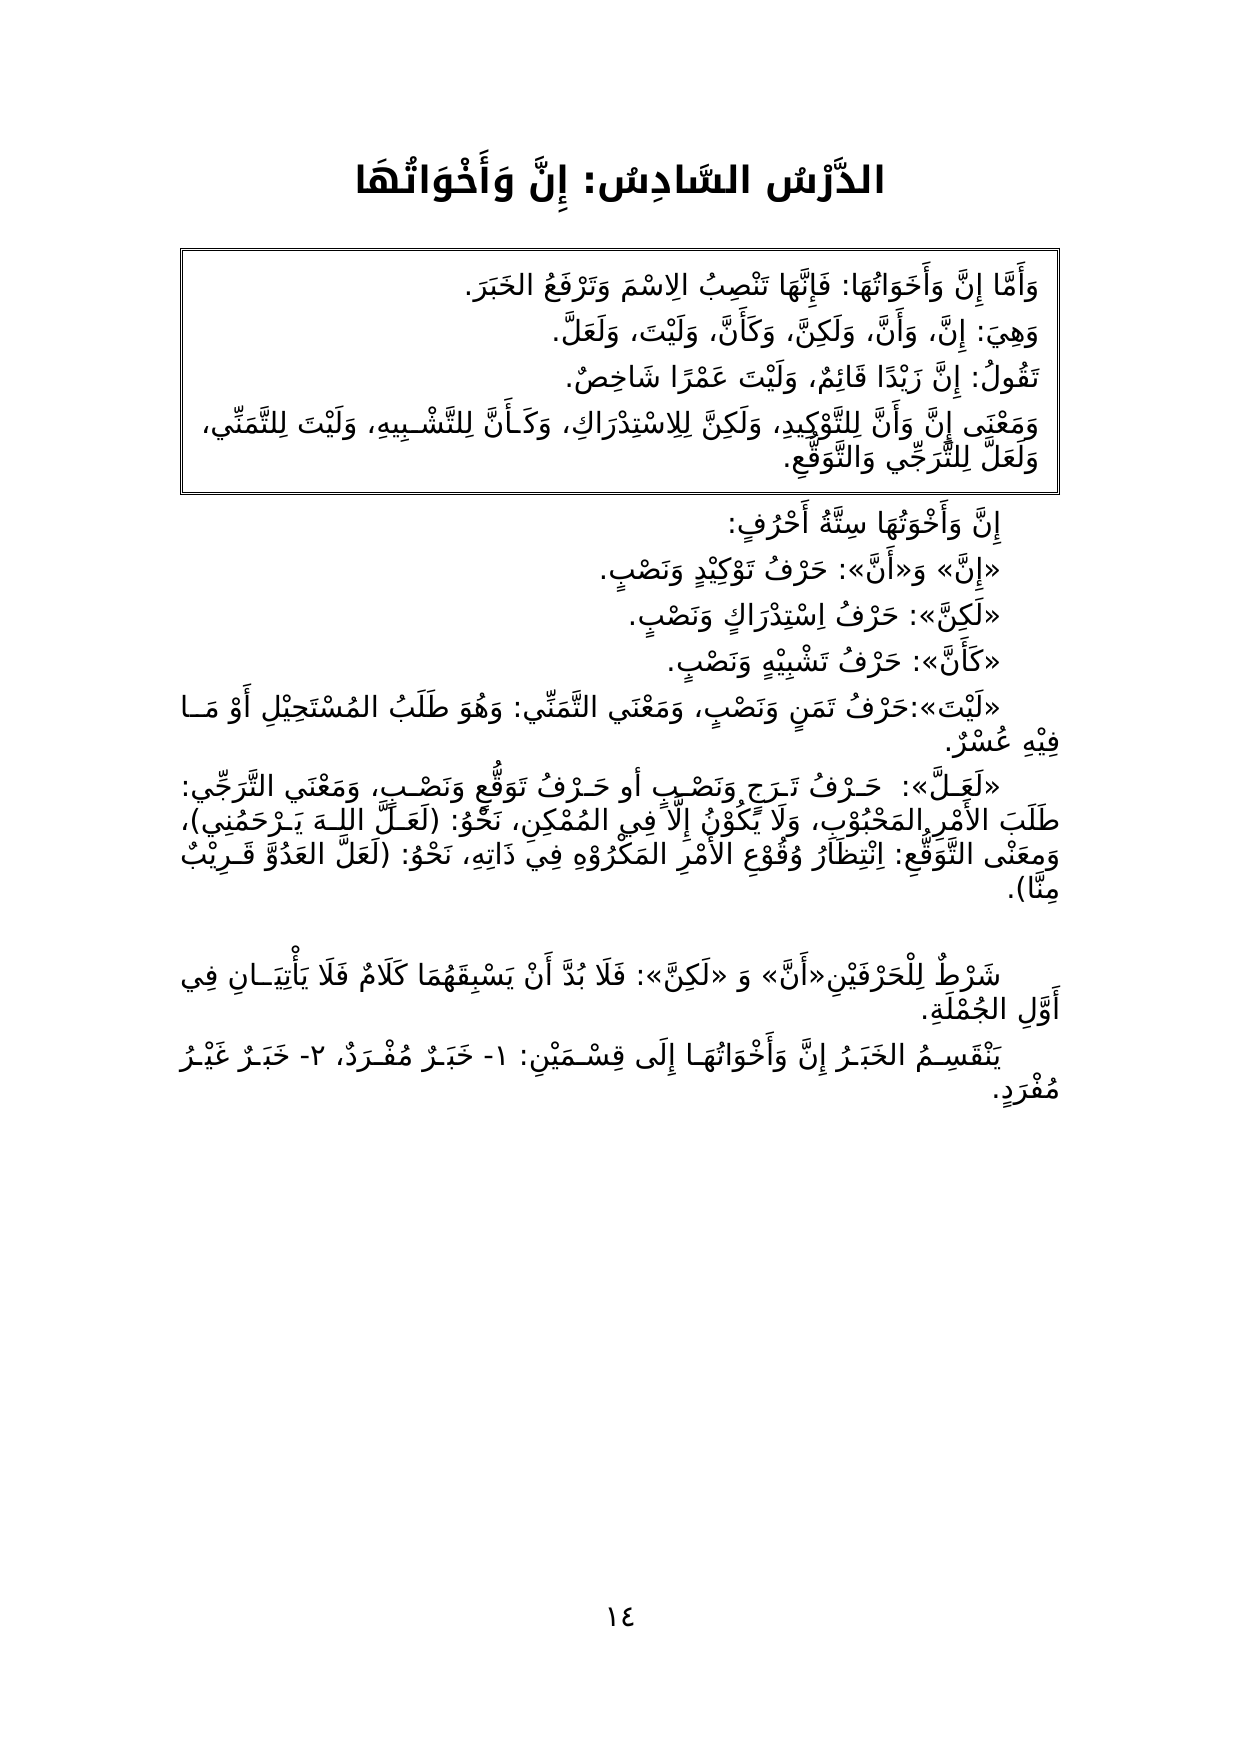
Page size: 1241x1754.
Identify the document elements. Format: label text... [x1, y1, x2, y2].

text «لَيْتَ»:حَرْفُ تَمَنٍ وَنَصْبٍ، وَمَعْنَي التَّمَنِّي: وَهُوَ طَلَبُ المُسْتَحِيْلِ أَوْ مَا فِيْهِ عُسْرٌ. [180, 690, 1060, 758]
text «لَعَلَّ»: حَرْفُ تَرَجٍ وَنَصْبٍ أو حَرْفُ تَوَقُّعٍ وَنَصْبٍ، وَمَعْنَي التَّرَجِّي: طَلَبَ الأَمْرِ المَحْبُوْبِ، وَلَا يَكُوْنُ إِلَّا فِي المُمْكِنِ، نَحْوُ: (لَعَلَّ اللهَ يَرْحَمُنِي)، وَمعَنْى التَّوَقُّعِ: اِنْتِظَارُ وُقُوْعِ الأَمْرِ المَكْرُوْهِ فِي ذَاتِهِ، نَحْوُ: (لَعَلَّ العَدُوَّ قَرِيْبٌ مِنَّا). [180, 770, 1060, 906]
text وَمَعْنَى إِنَّ وَأَنَّ لِلتَّوْكِيدِ، وَلَكِنَّ لِلِاسْتِدْرَاكِ، وَكَأَنَّ لِلتَّشْبِيهِ، وَلَيْتَ لِلتَّمَنِّي، وَلَعَلَّ لِلتَّرَجِّي وَالتَّوَقُّعِ. [183, 385, 1057, 492]
text «لَكِنَّ»: حَرْفُ اِسْتِدْرَاكٍ وَنَصْبٍ. [180, 598, 1060, 632]
subtitle الدَّرْسُ السَّادِسُ: إِنَّ وَأَخْوَاتُهَا [180, 146, 1060, 217]
text تَقُولُ: إِنَّ زَيْدًا قَائِمٌ، وَلَيْتَ عَمْرًا شَاخِصٌ. [183, 339, 1057, 385]
text إِنَّ وَأَخْوَتُهَا سِتَّةُ أَحْرُفٍ: [180, 507, 1060, 541]
text «إِنَّ» وَ«أَنَّ»: حَرْفُ تَوْكِيْدٍ وَنَصْبٍ. [180, 552, 1060, 586]
text وَأَمَّا إِنَّ وَأَخَوَاتُهَا: فَإِنَّهَا تَنْصِبُ الِاسْمَ وَتَرْفَعُ الخَبَرَ. [183, 251, 1057, 293]
text شَرْطٌ لِلْحَرْفَيْنِ«أَنَّ» وَ «لَكِنَّ»: فَلَا بُدَّ أَنْ يَسْبِقَهُمَا كَلَامٌ فَلَا يَأْتِيَانِ فِي أَوَّلِ الجُمْلَةِ. [180, 958, 1060, 1026]
text يَنْقَسِمُ الخَبَرُ إِنَّ وَأَخْوَاتُهَا إِلَى قِسْمَيْنِ: ١- خَبَرٌ مُفْرَدٌ، ٢- خَبَرٌ غَيْرُ مُفْرَدٍ. [180, 1038, 1060, 1106]
text «كَأَنَّ»: حَرْفُ تَشْبِيْهٍ وَنَصْبٍ. [180, 644, 1060, 678]
text وَهِيَ: إِنَّ، وَأَنَّ، وَلَكِنَّ، وَكَأَنَّ، وَلَيْتَ، وَلَعَلَّ. [183, 293, 1057, 339]
